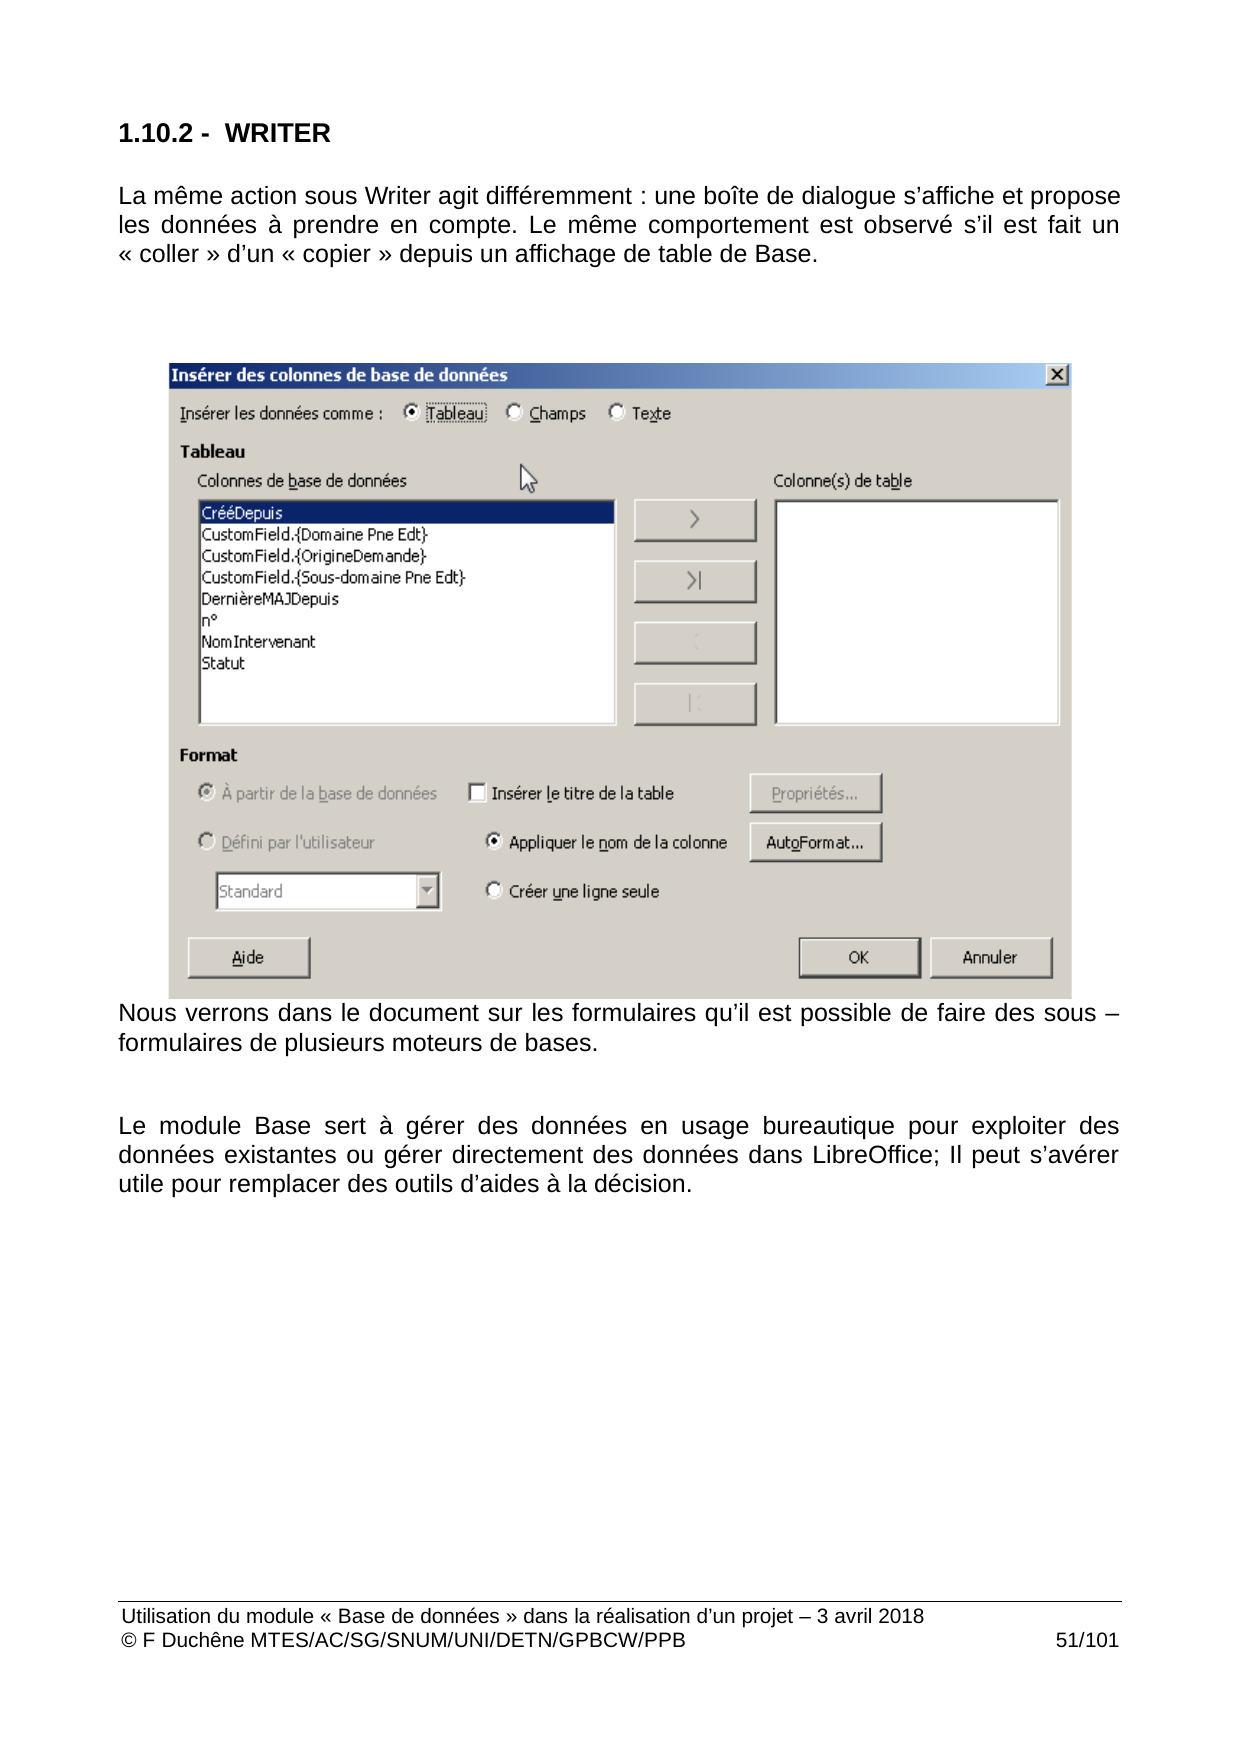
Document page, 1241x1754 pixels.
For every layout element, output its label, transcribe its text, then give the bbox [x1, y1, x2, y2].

text Le module Base sert à gérer des données en usage bureautique pour exploiter des données existantes ou gérer directement des données dans LibreOffice; Il peut s’avérer utile pour remplacer des outils d’aides à la décision. [118, 1111, 1122, 1198]
text La même action sous Writer agit différemment : une boîte de dialogue s’affiche et propose les données à prendre en compte. Le même comportement est observé s’il est fait un « coller » d’un « copier » depuis un affichage de table de Base. [118, 181, 1122, 268]
subtitle WRITER [118, 117, 1122, 148]
text Nous verrons dans le document sur les formulaires qu’il est possible de faire des sous – formulaires de plusieurs moteurs de bases. [118, 447, 1122, 1056]
